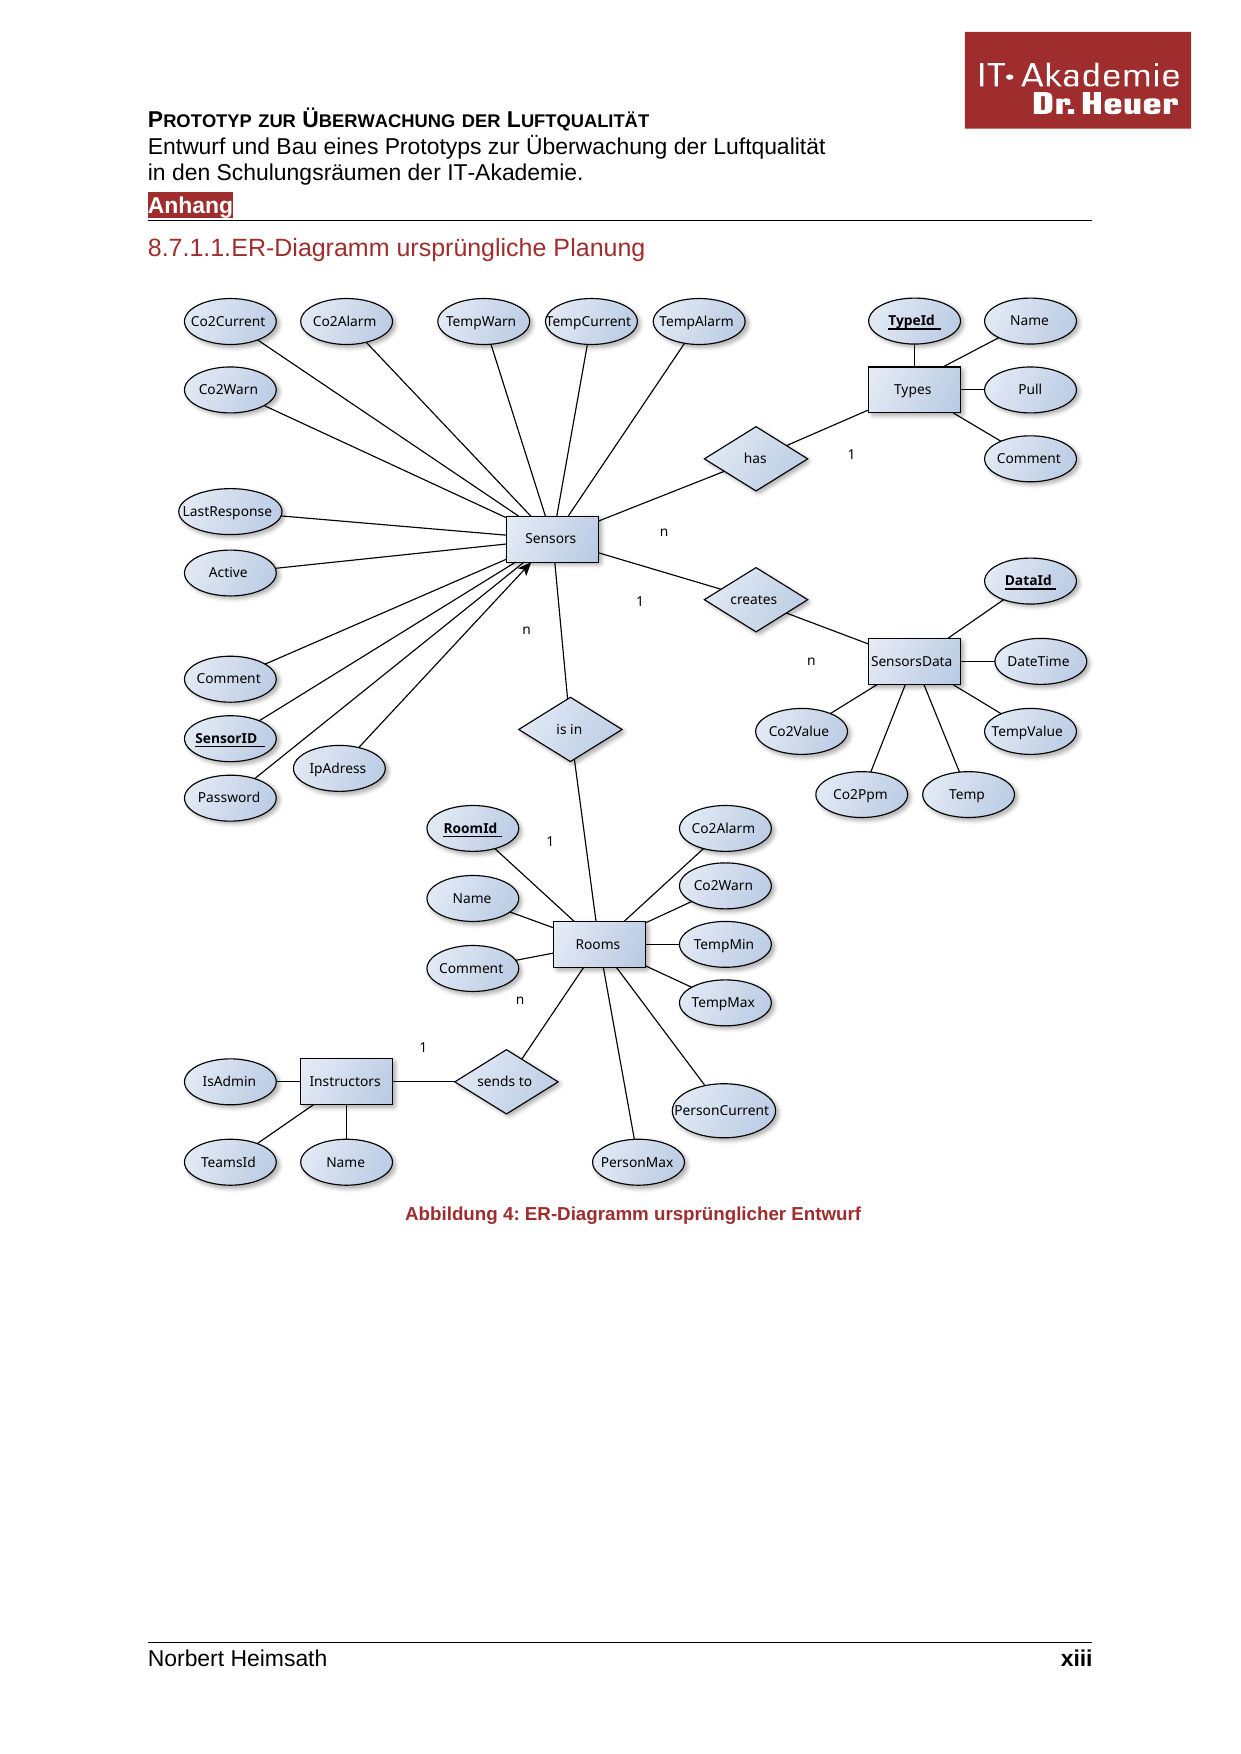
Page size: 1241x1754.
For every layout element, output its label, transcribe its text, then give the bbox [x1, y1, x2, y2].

text Abbildung 4: ER-Diagramm ursprünglicher Entwurf [161, 1203, 1105, 1225]
subtitle ER-Diagramm ursprüngliche Planung [148, 233, 1092, 262]
